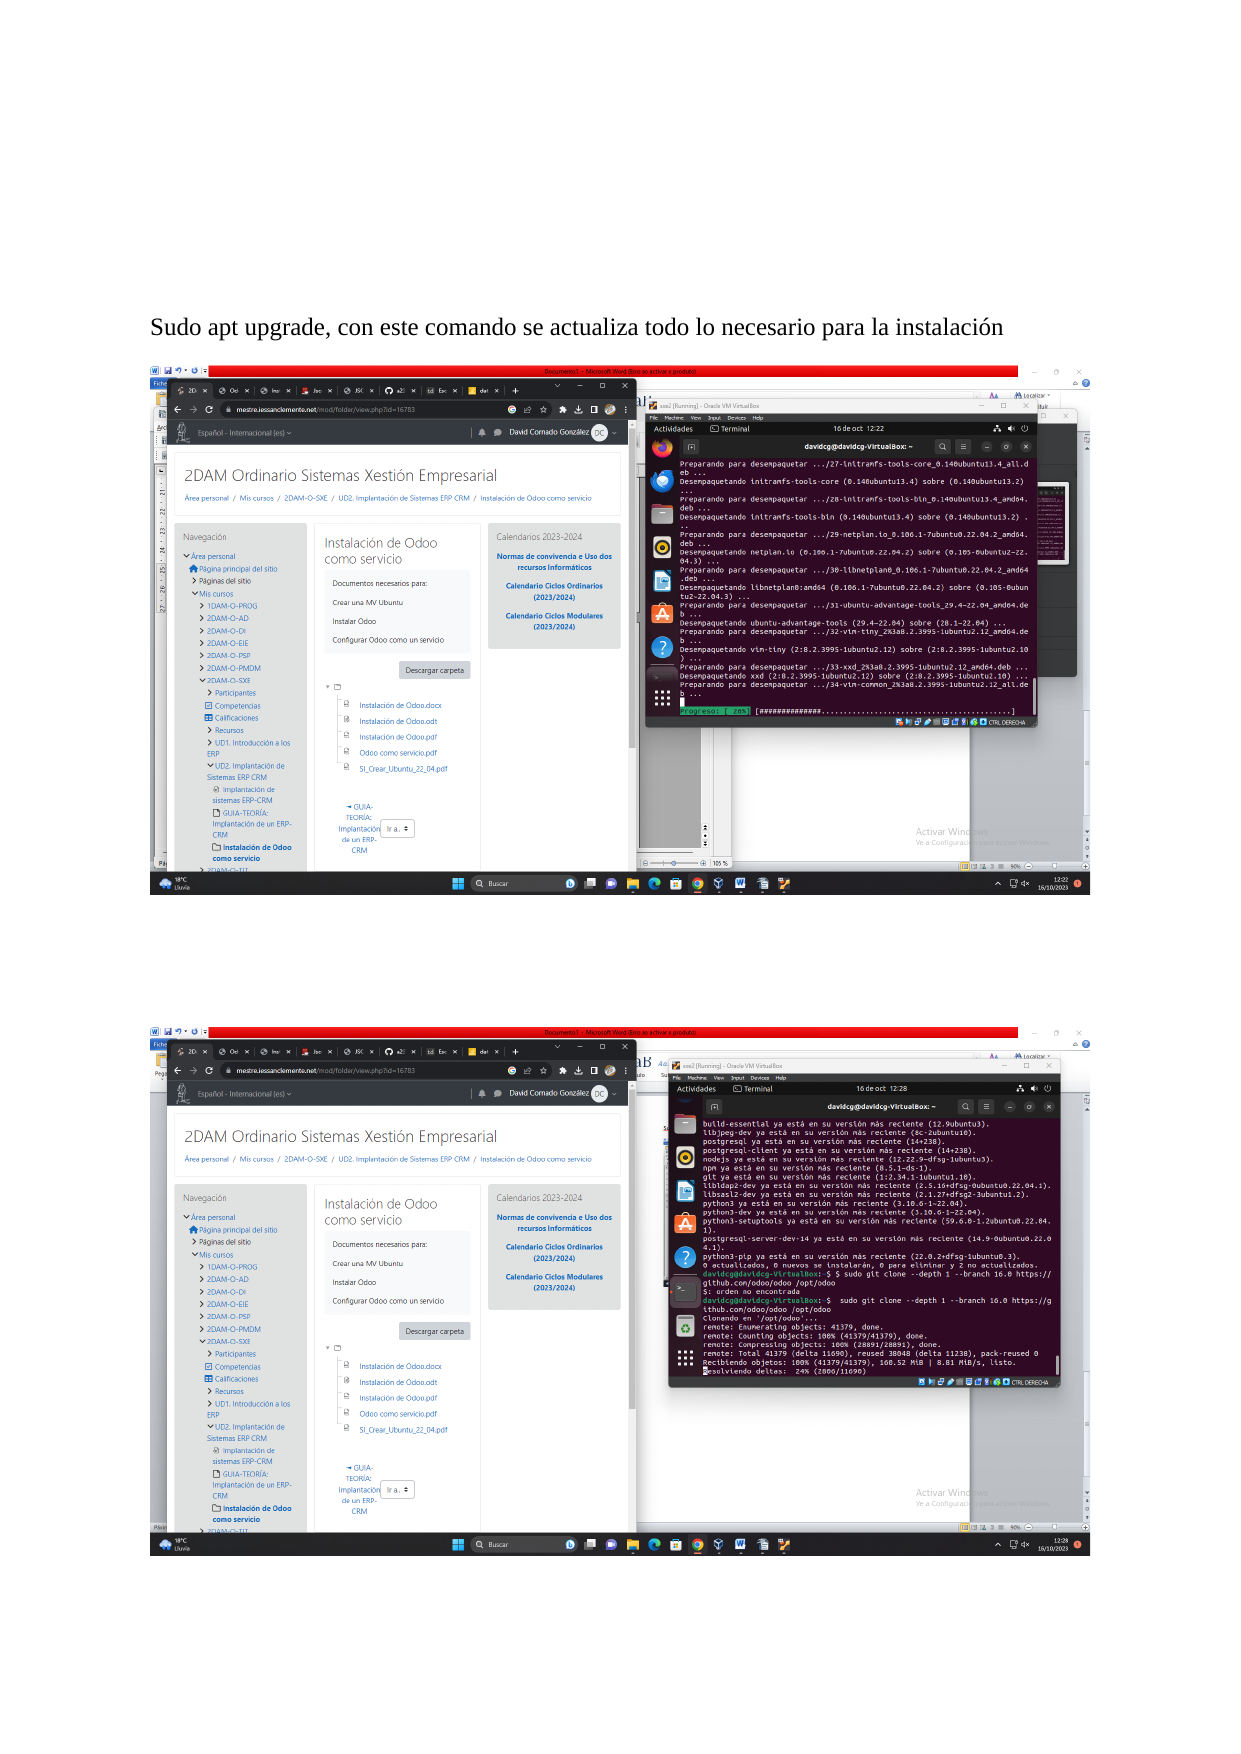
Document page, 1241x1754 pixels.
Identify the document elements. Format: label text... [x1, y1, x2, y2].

picture [150, 365, 1091, 895]
picture [150, 1027, 1091, 1556]
text Sudo apt upgrade, con este comando se actualiza todo lo necesario para la instalación [150, 312, 1090, 340]
